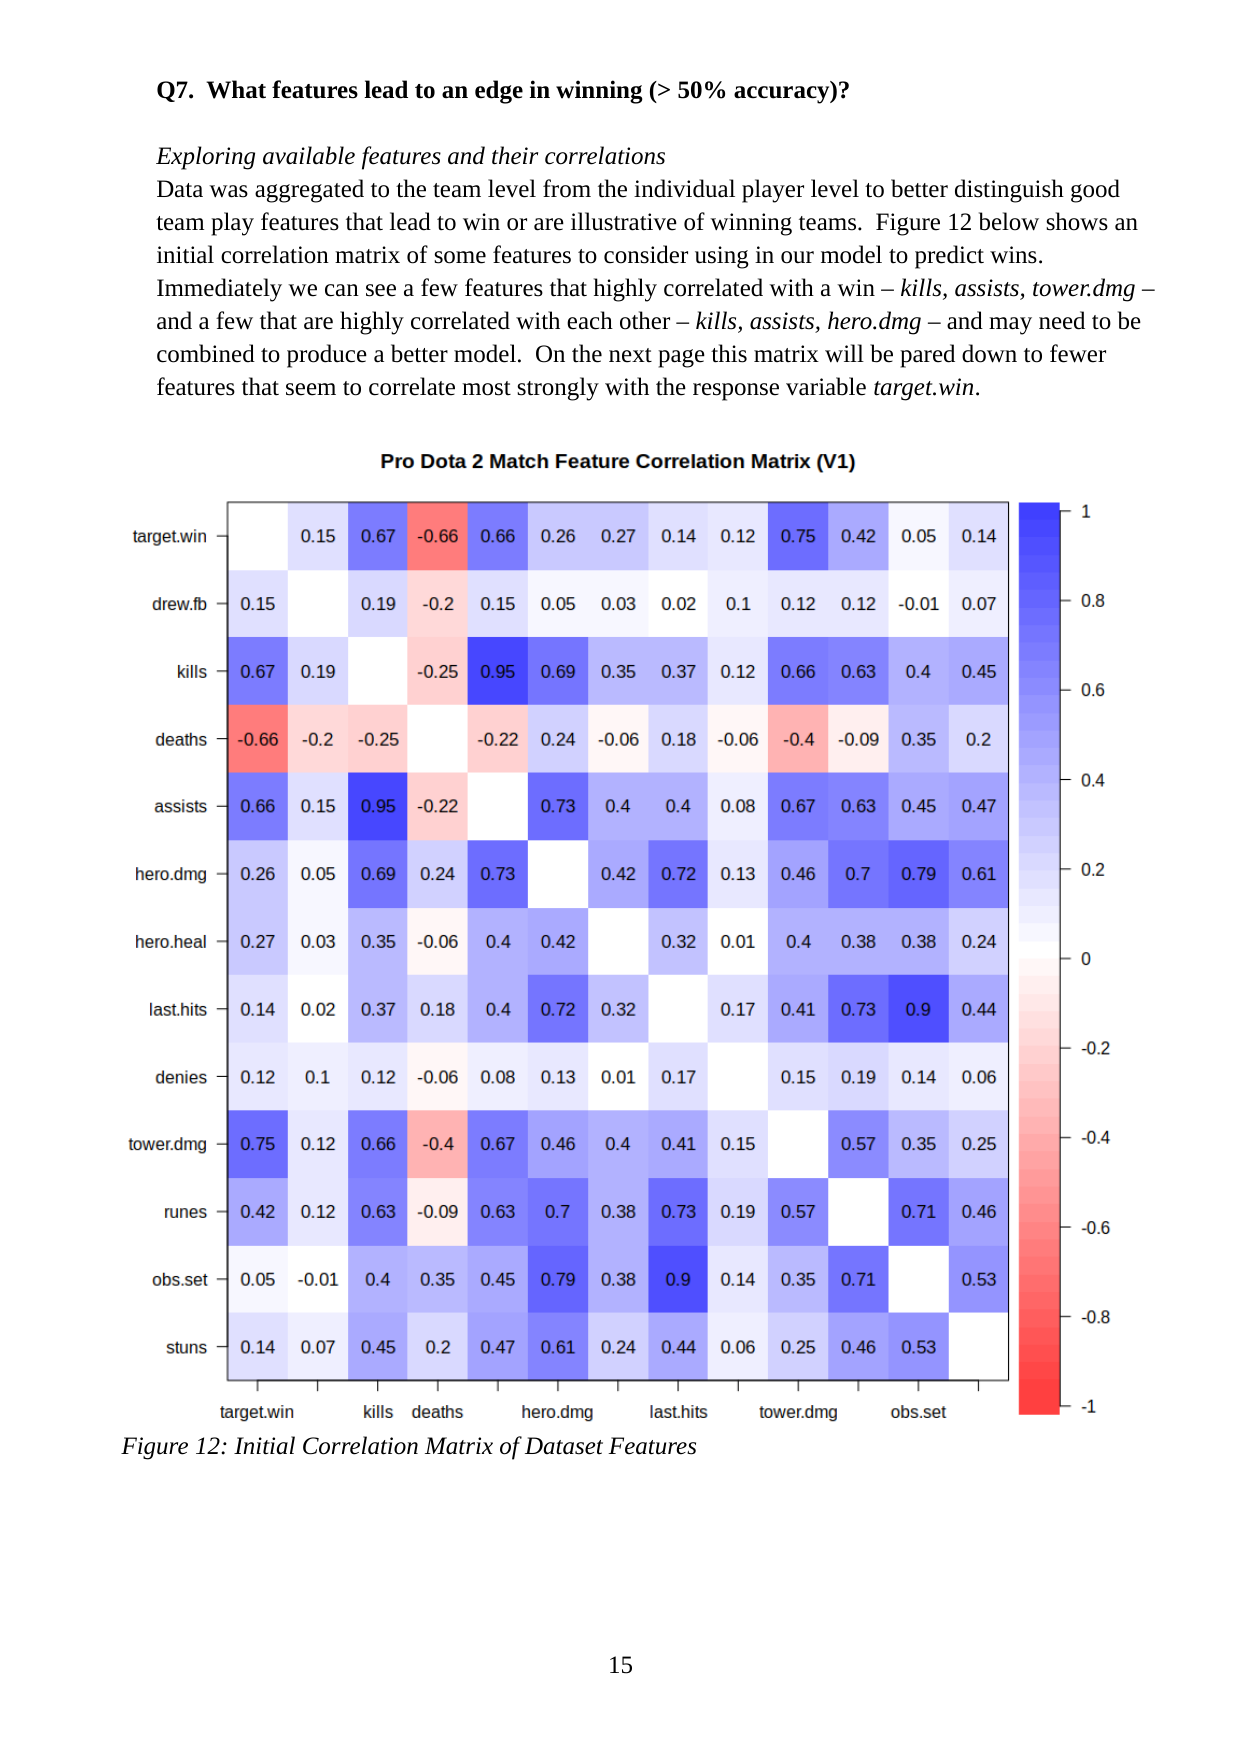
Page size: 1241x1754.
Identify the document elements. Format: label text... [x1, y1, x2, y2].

picture [121, 438, 1119, 1432]
text Q7. What features lead to an edge in winning (> 50% accuracy)? [156, 75, 1159, 104]
text Exploring available features and their correlations [156, 141, 1159, 170]
text Figure 12: Initial Correlation Matrix of Dataset Features [121, 1432, 1119, 1460]
text Data was aggregated to the team level from the individual player level to better distinguish good team play features that lead to win or are illustrative of winning teams. Figure 12 below shows an initial correlation matrix of some features to consider using in our model to predict wins. Immediately we can see a few features that highly correlated with a win – kills, assists, tower.dmg – and a few that are highly correlated with each other – kills, assists, hero.dmg – and may need to be combined to produce a better model. On the next page this matrix will be pared down to fewer features that seem to correlate most strongly with the response variable target.win. [156, 174, 1159, 401]
